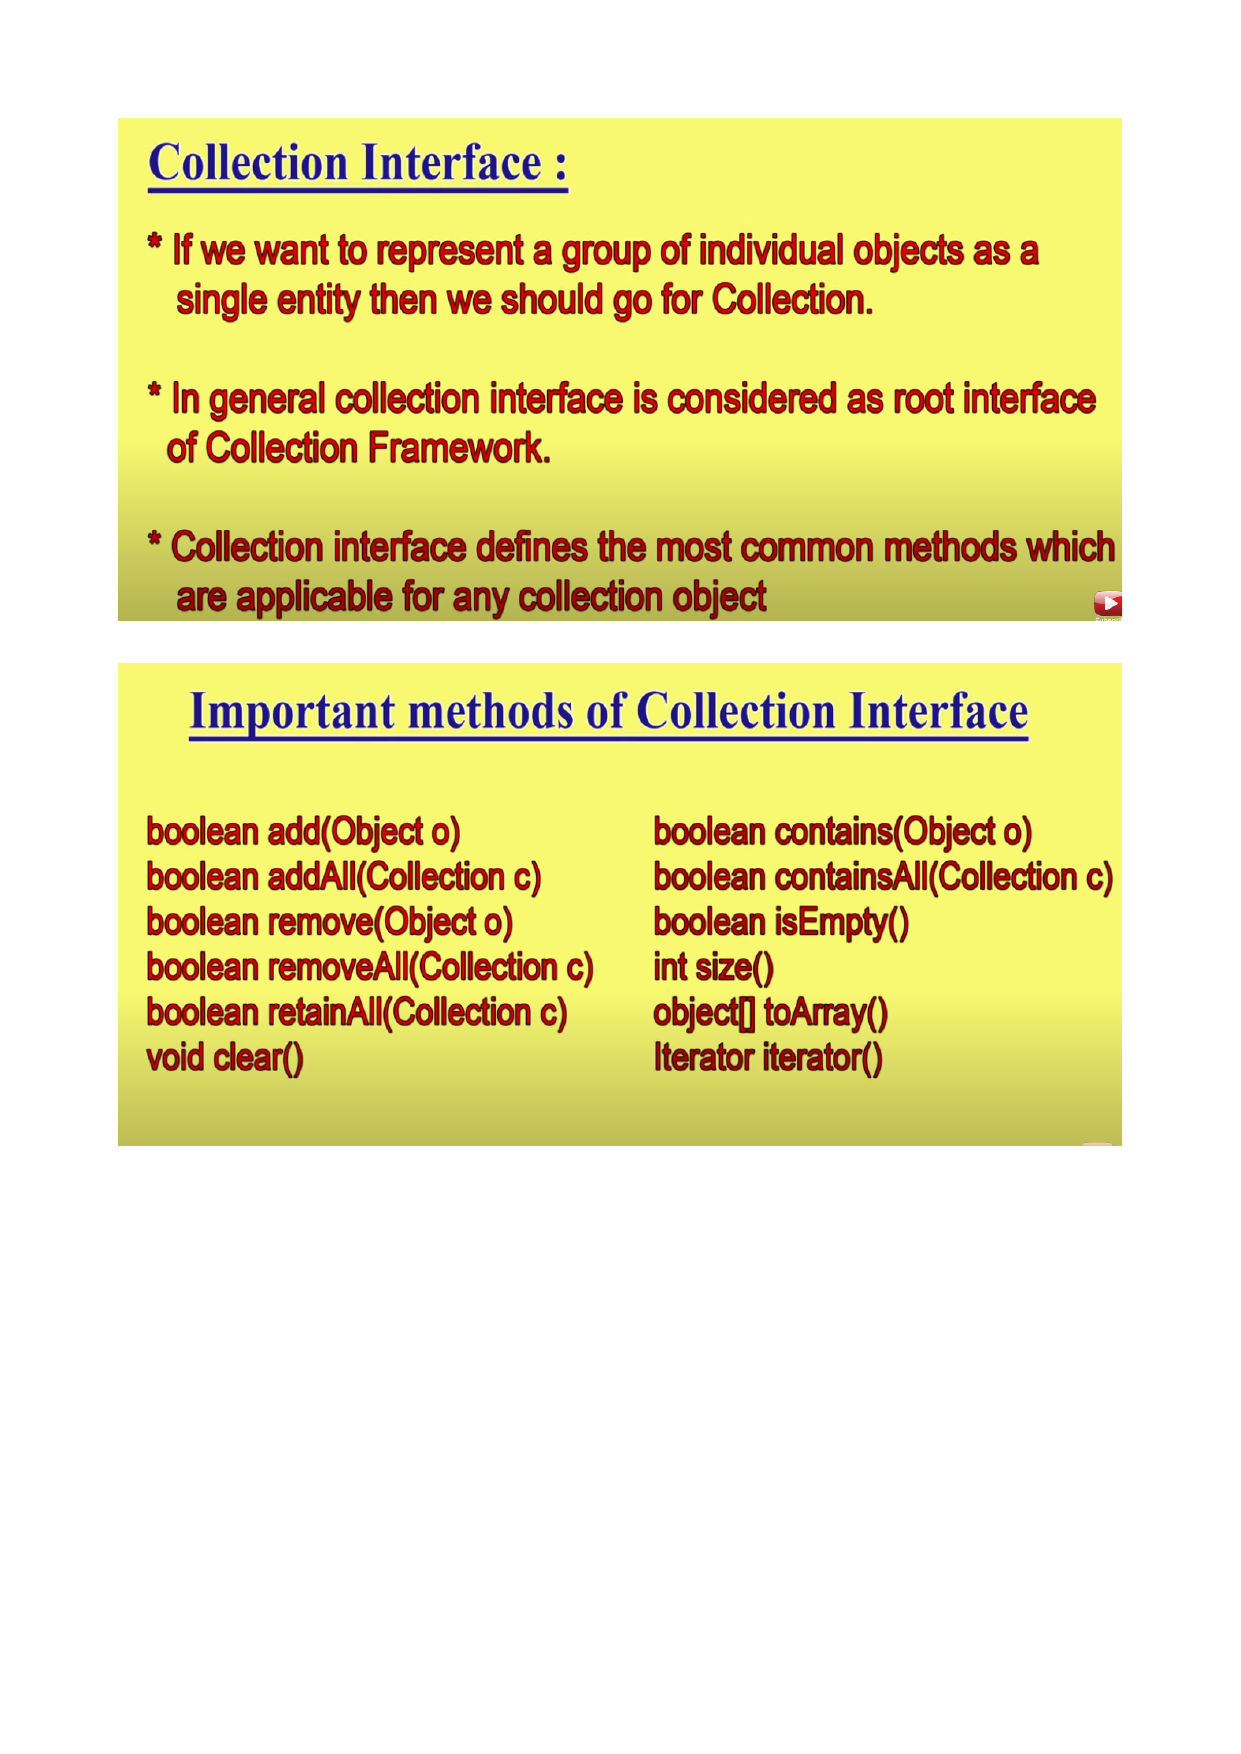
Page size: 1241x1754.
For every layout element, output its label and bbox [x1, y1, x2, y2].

picture [118, 663, 1123, 1146]
picture [118, 118, 1123, 621]
